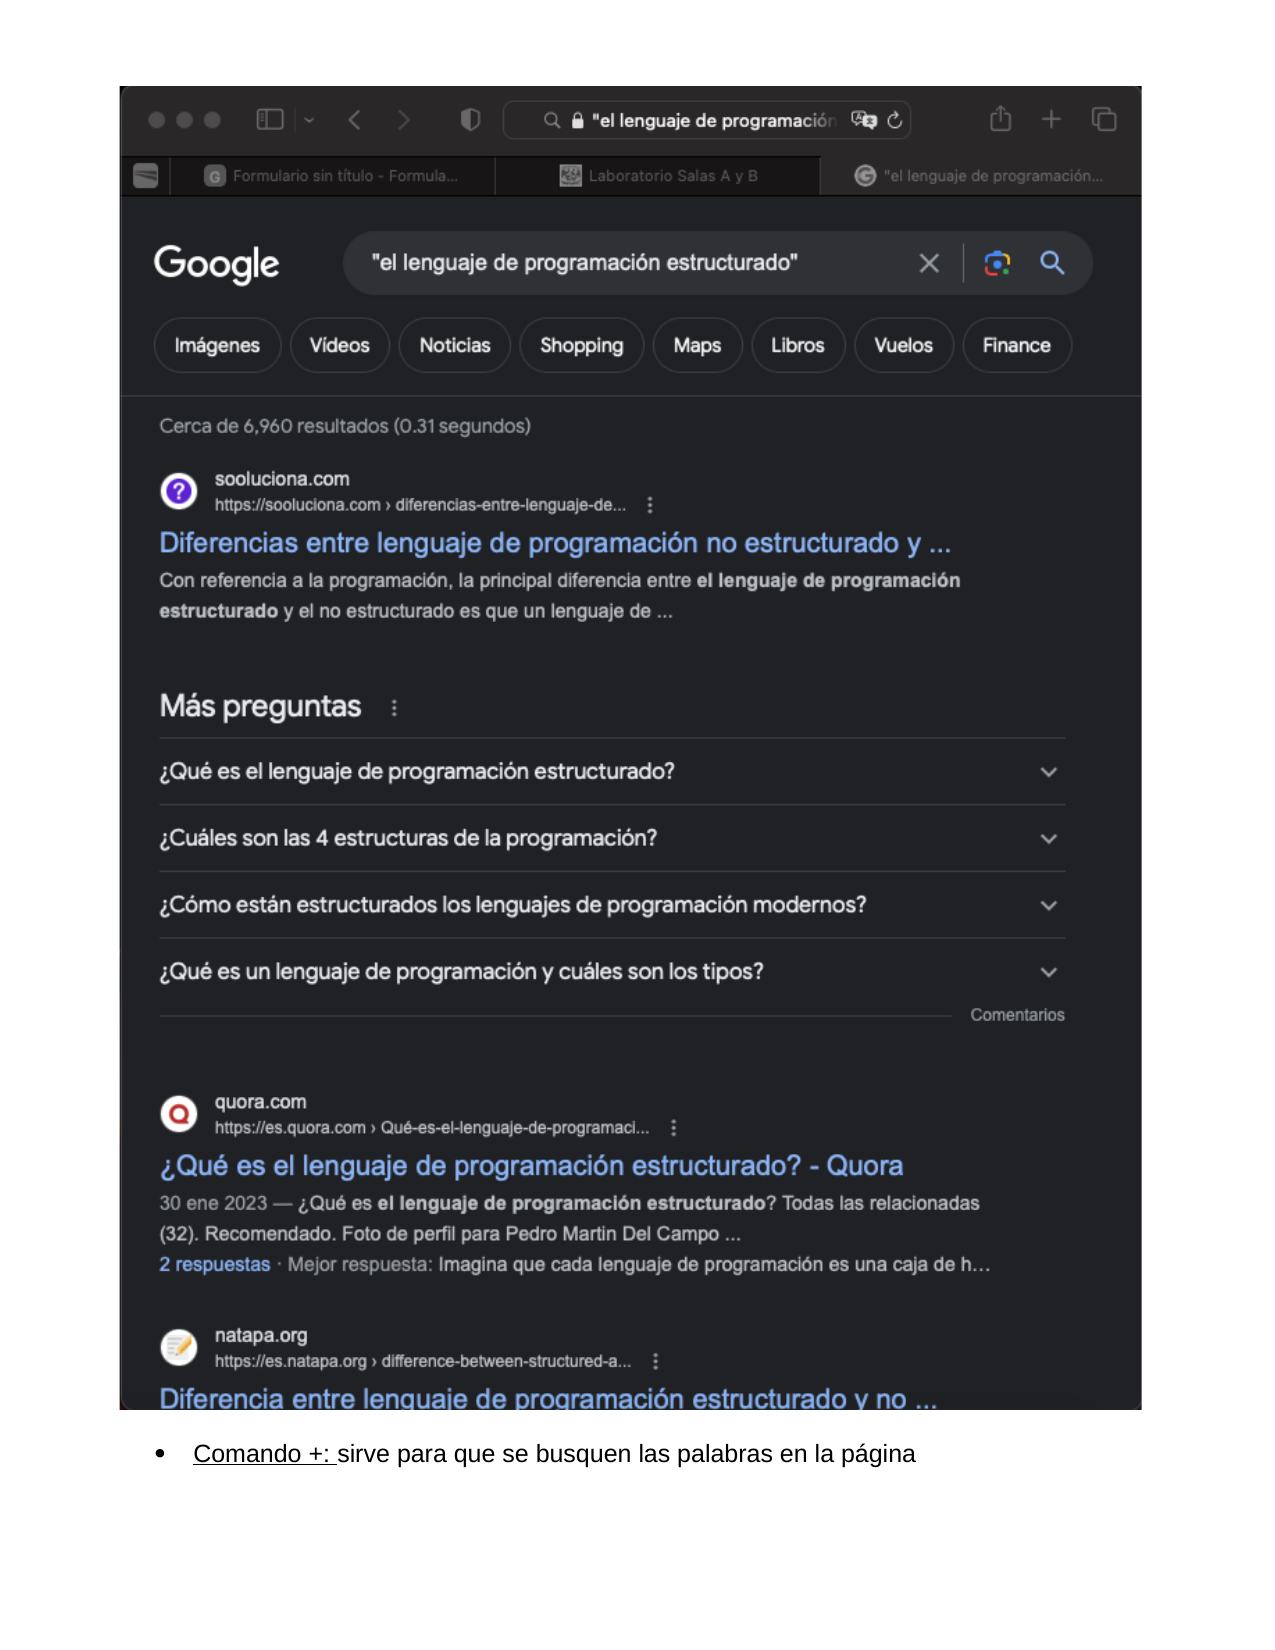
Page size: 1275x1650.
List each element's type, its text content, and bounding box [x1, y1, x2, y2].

list Comando +: sirve para que se busquen las palabras en la página [156, 1439, 1205, 1468]
